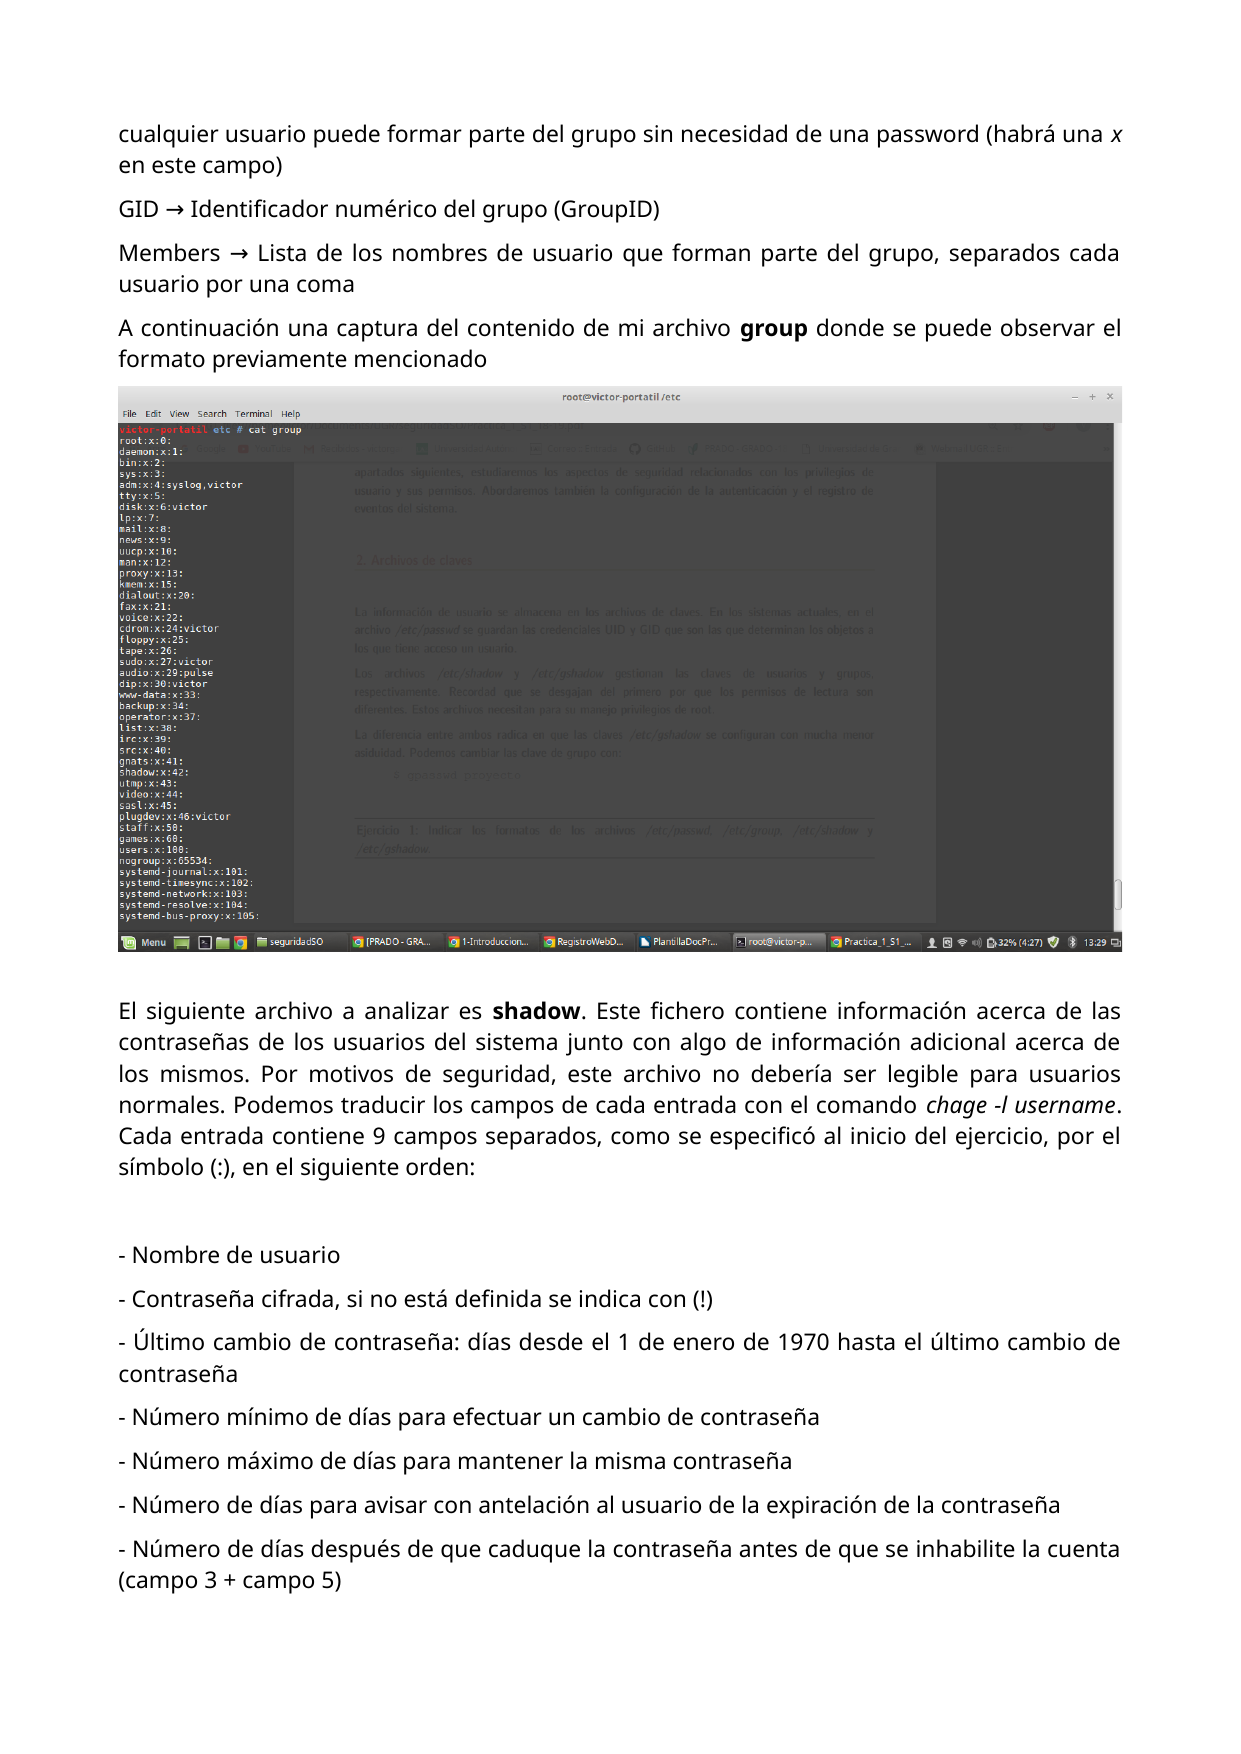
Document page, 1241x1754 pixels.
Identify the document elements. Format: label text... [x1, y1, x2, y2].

text - Número mínimo de días para efectuar un cambio de contraseña [118, 1401, 1122, 1432]
picture [118, 386, 1123, 952]
text - Número de días después de que caduque la contraseña antes de que se inhabilite la cuenta (campo 3 + campo 5) [118, 1532, 1122, 1595]
text - Número máximo de días para mantener la misma contraseña [118, 1445, 1122, 1476]
text Members → Lista de los nombres de usuario que forman parte del grupo, separados cada usuario por una coma [118, 237, 1122, 299]
text - Número de días para avisar con antelación al usuario de la expiración de la contraseña [118, 1489, 1122, 1520]
text A continuación una captura del contenido de mi archivo group donde se puede observar el formato previamente mencionado [118, 312, 1122, 374]
text - Contraseña cifrada, si no está definida se indica con (!) [118, 1282, 1122, 1314]
text El siguiente archivo a analizar es shadow. Este fichero contiene información acerca de las contraseñas de los usuarios del sistema junto con algo de información adicional acerca de los mismos. Por motivos de seguridad, este archivo no debería ser legible para usuarios normales. Podemos traducir los campos de cada entrada con el comando chage -l username. Cada entrada contiene 9 campos separados, como se especificó al inicio del ejercicio, por el símbolo (:), en el siguiente orden: [118, 995, 1122, 1182]
text - Último cambio de contraseña: días desde el 1 de enero de 1970 hasta el último cambio de contraseña [118, 1326, 1122, 1389]
text cualquier usuario puede formar parte del grupo sin necesidad de una password (habrá una x en este campo) [118, 118, 1122, 181]
text GID → Identificador numérico del grupo (GroupID) [118, 193, 1122, 224]
text - Nombre de usuario [118, 1239, 1122, 1270]
